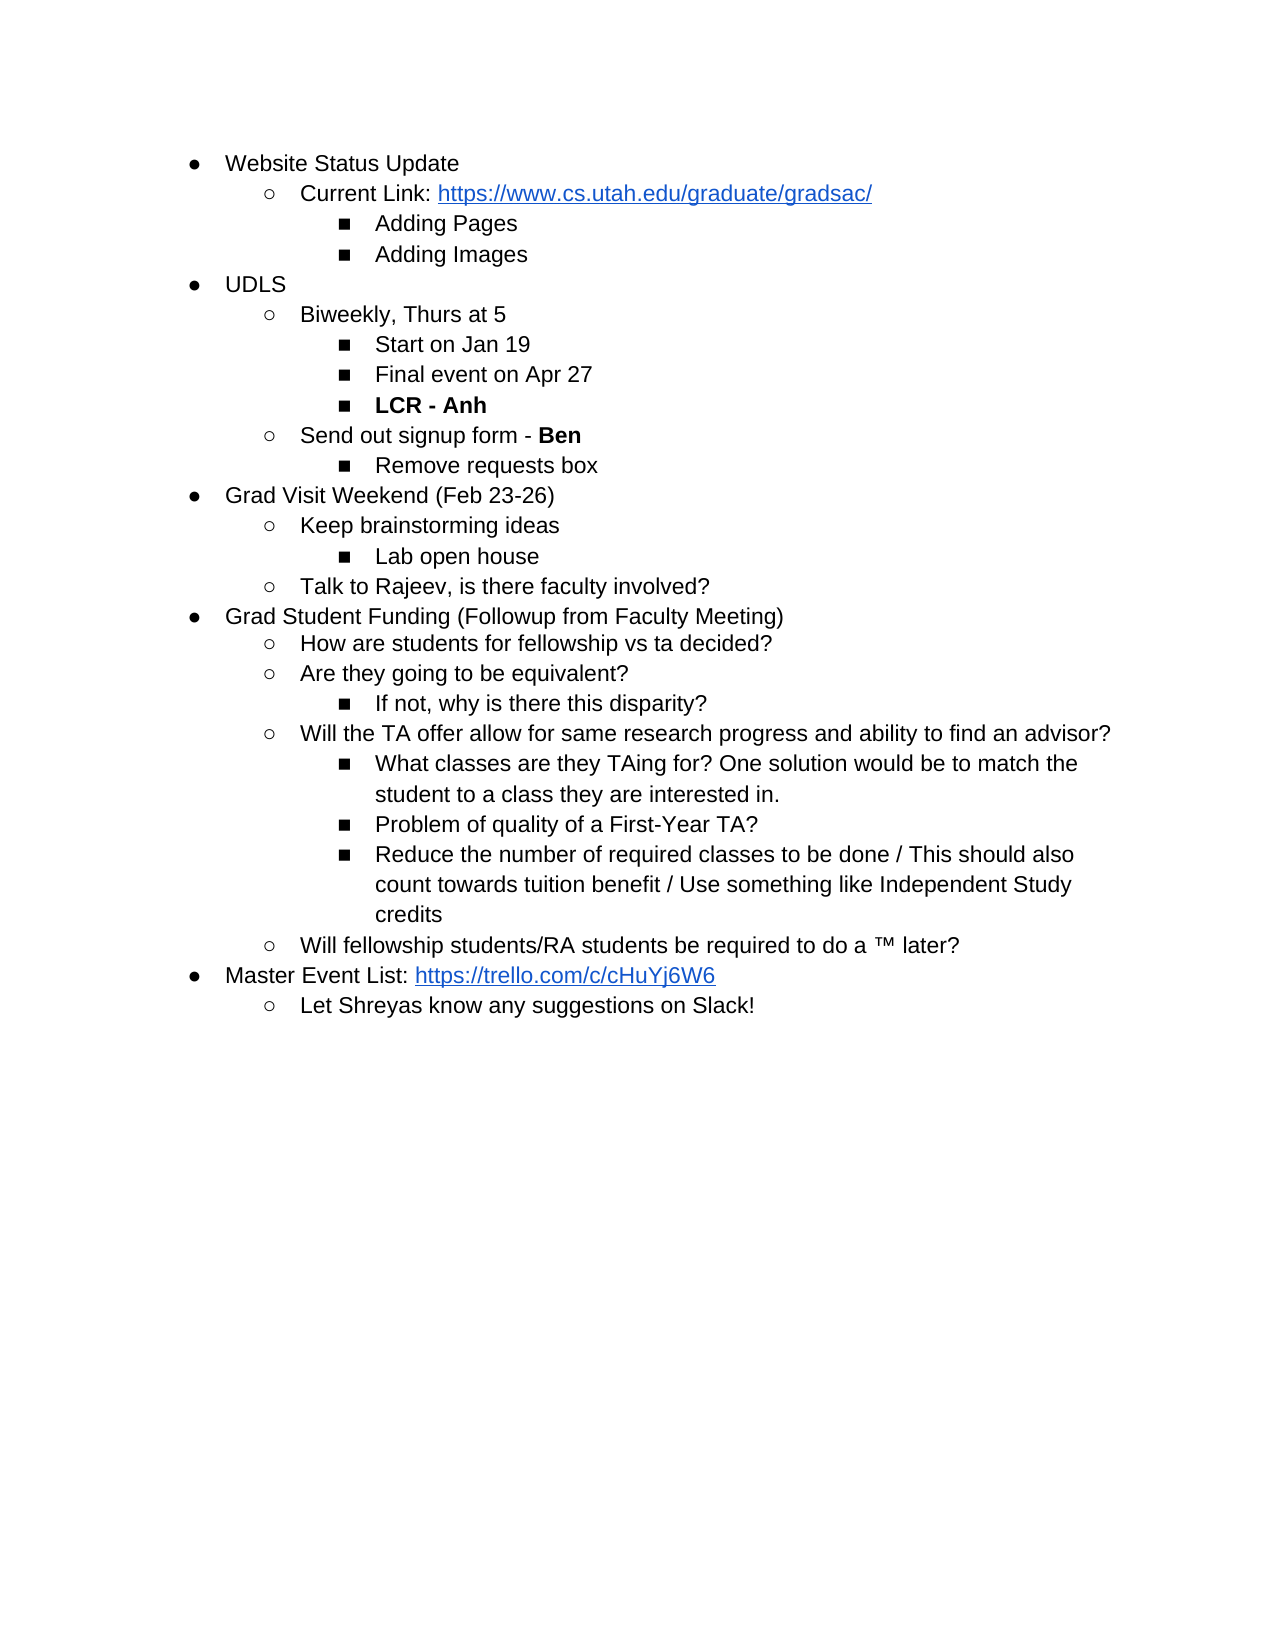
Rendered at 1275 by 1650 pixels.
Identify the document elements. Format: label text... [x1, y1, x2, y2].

list Current Link: https://www.cs.utah.edu/graduate/gradsac/ [262, 180, 1125, 207]
list Master Event List: https://trello.com/c/cHuYj6W6 [187, 962, 1125, 988]
list Remove requests box [337, 452, 1125, 478]
list Are they going to be equivalent? [262, 660, 1125, 686]
list Adding Images [337, 241, 1125, 267]
list Lab open house [337, 543, 1125, 569]
list Reduce the number of required classes to be done / This should also count towards tuition benefit / Use something like Independent Study credits [337, 841, 1125, 928]
list Grad Visit Weekend (Feb 23-26) [187, 482, 1125, 509]
list Adding Pages [337, 210, 1125, 237]
list Let Shreyas know any suggestions on Slack! [262, 992, 1125, 1018]
list UDLS [187, 271, 1125, 297]
list Grad Student Funding (Followup from Faculty Meeting) [187, 603, 1125, 629]
list Biweekly, Thurs at 5 [262, 301, 1125, 327]
list Website Status Update [187, 150, 1125, 176]
list What classes are they TAing for? One solution would be to match the student to a class they are interested in. [337, 750, 1125, 807]
list If not, why is there this disparity? [337, 690, 1125, 716]
list Talk to Rajeev, is there faculty involved? [262, 573, 1125, 599]
list How are students for fellowship vs ta decided? [262, 629, 1125, 656]
list Will fellowship students/RA students be required to do a ™ later? [262, 932, 1125, 958]
list LCR - Anh [337, 392, 1125, 418]
list Keep brainstorming ideas [262, 512, 1125, 539]
list Problem of quality of a First-Year TA? [337, 811, 1125, 837]
list Will the TA offer allow for same research progress and ability to find an advisor? [262, 720, 1125, 746]
list Start on Jan 19 [337, 331, 1125, 358]
list Final event on Apr 27 [337, 361, 1125, 388]
list Send out signup form - Ben [262, 422, 1125, 448]
